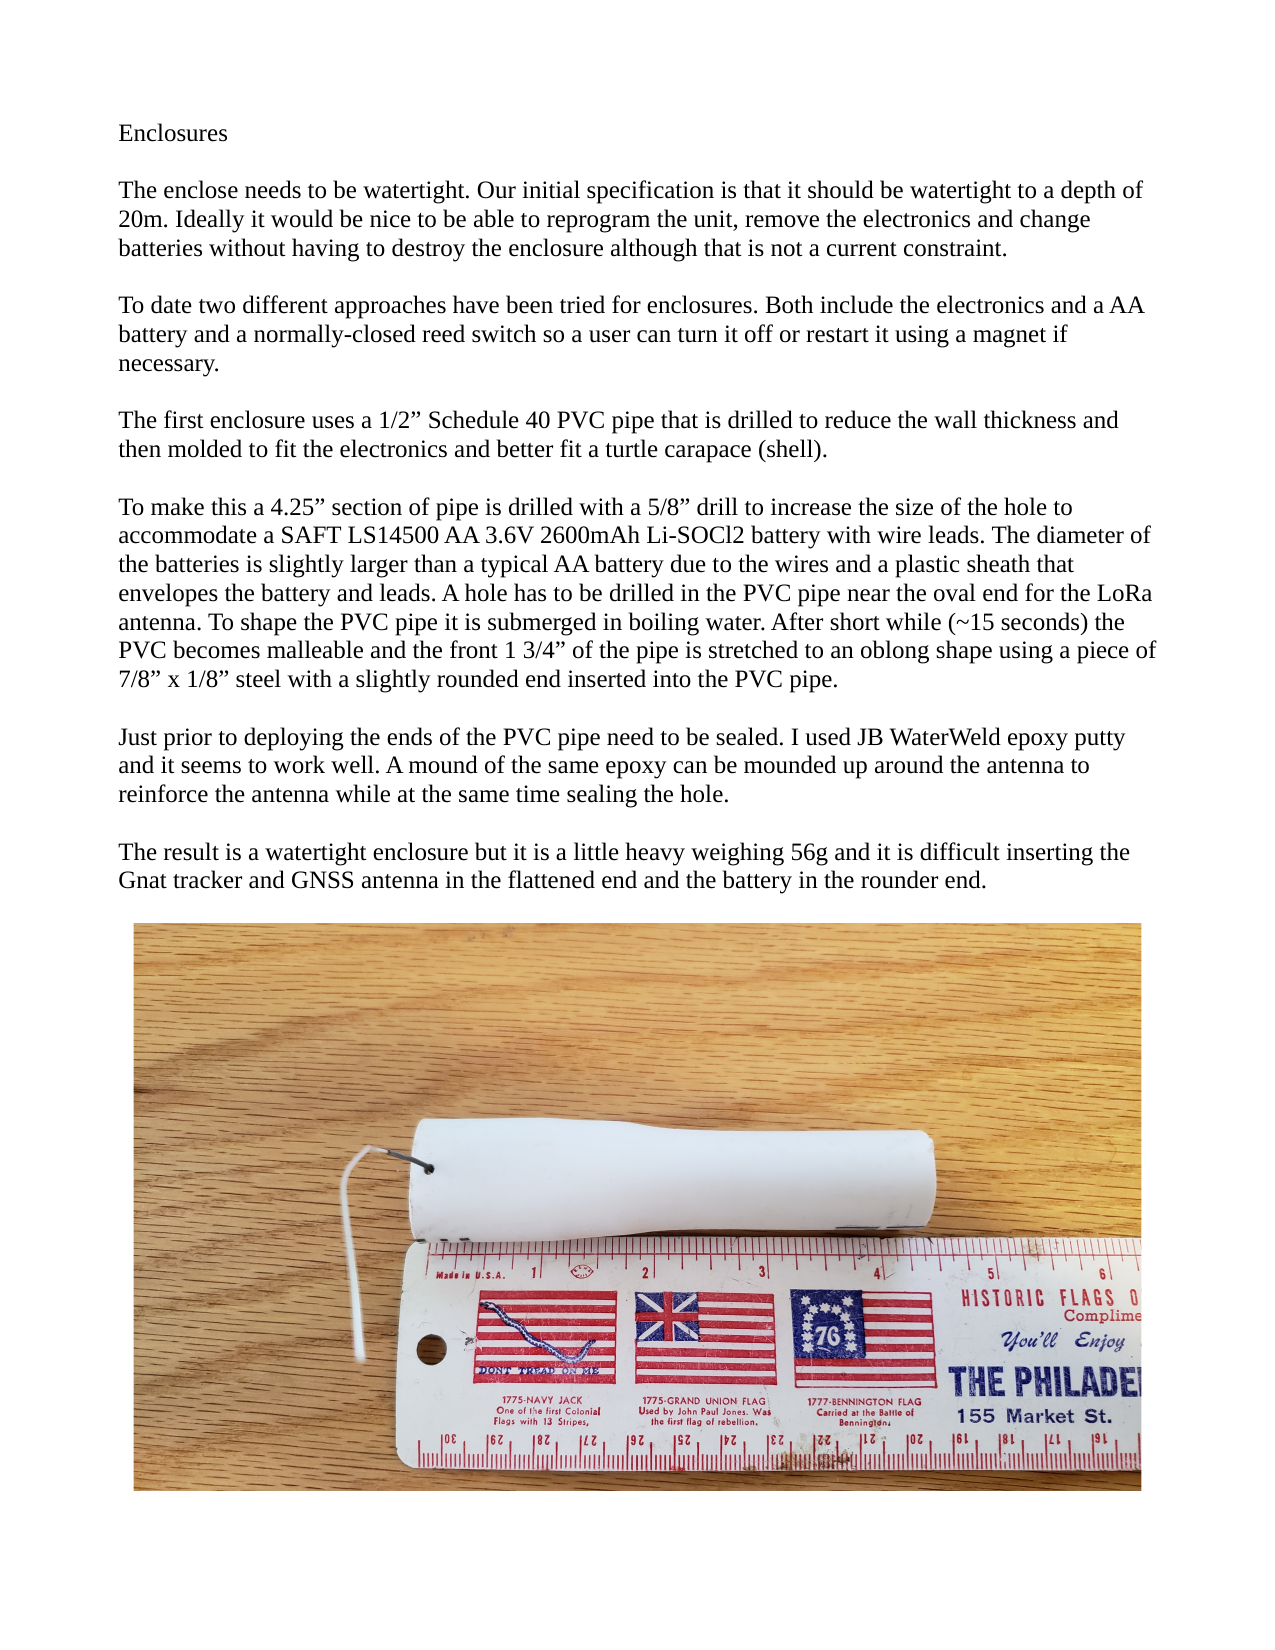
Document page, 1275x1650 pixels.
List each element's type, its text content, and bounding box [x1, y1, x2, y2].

text To make this a 4.25” section of pipe is drilled with a 5/8” drill to increase the size of the hole to accommodate a SAFT LS14500 AA 3.6V 2600mAh Li-SOCl2 battery with wire leads. The diameter of the batteries is slightly larger than a typical AA battery due to the wires and a plastic sheath that envelopes the battery and leads. A hole has to be drilled in the PVC pipe near the oval end for the LoRa antenna. To shape the PVC pipe it is submerged in boiling water. After short while (~15 seconds) the PVC becomes malleable and the front 1 3/4” of the pipe is stretched to an oblong shape using a piece of 7/8” x 1/8” steel with a slightly rounded end inserted into the PVC pipe. [118, 492, 1157, 693]
text The enclose needs to be watertight. Our initial specification is that it should be watertight to a depth of 20m. Ideally it would be nice to be able to reprogram the unit, remove the electronics and change batteries without having to destroy the enclosure although that is not a current constraint. [118, 176, 1157, 262]
text To date two different approaches have been tried for enclosures. Both include the electronics and a AA battery and a normally-closed reed switch so a user can turn it off or restart it using a magnet if necessary. [118, 291, 1157, 377]
text Just prior to deploying the ends of the PVC pipe need to be sealed. I used JB WaterWeld epoxy putty and it seems to work well. A mound of the same epoxy can be mounded up around the antenna to reinforce the antenna while at the same time sealing the hole. [118, 722, 1157, 808]
picture [133, 923, 1142, 1491]
text Enclosures [118, 118, 1157, 147]
text The result is a watertight enclosure but it is a little heavy weighing 56g and it is difficult inserting the Gnat tracker and GNSS antenna in the flattened end and the battery in the rounder end. [118, 837, 1157, 894]
text The first enclosure uses a 1/2” Schedule 40 PVC pipe that is drilled to reduce the wall thickness and then molded to fit the electronics and better fit a turtle carapace (shell). [118, 406, 1157, 463]
